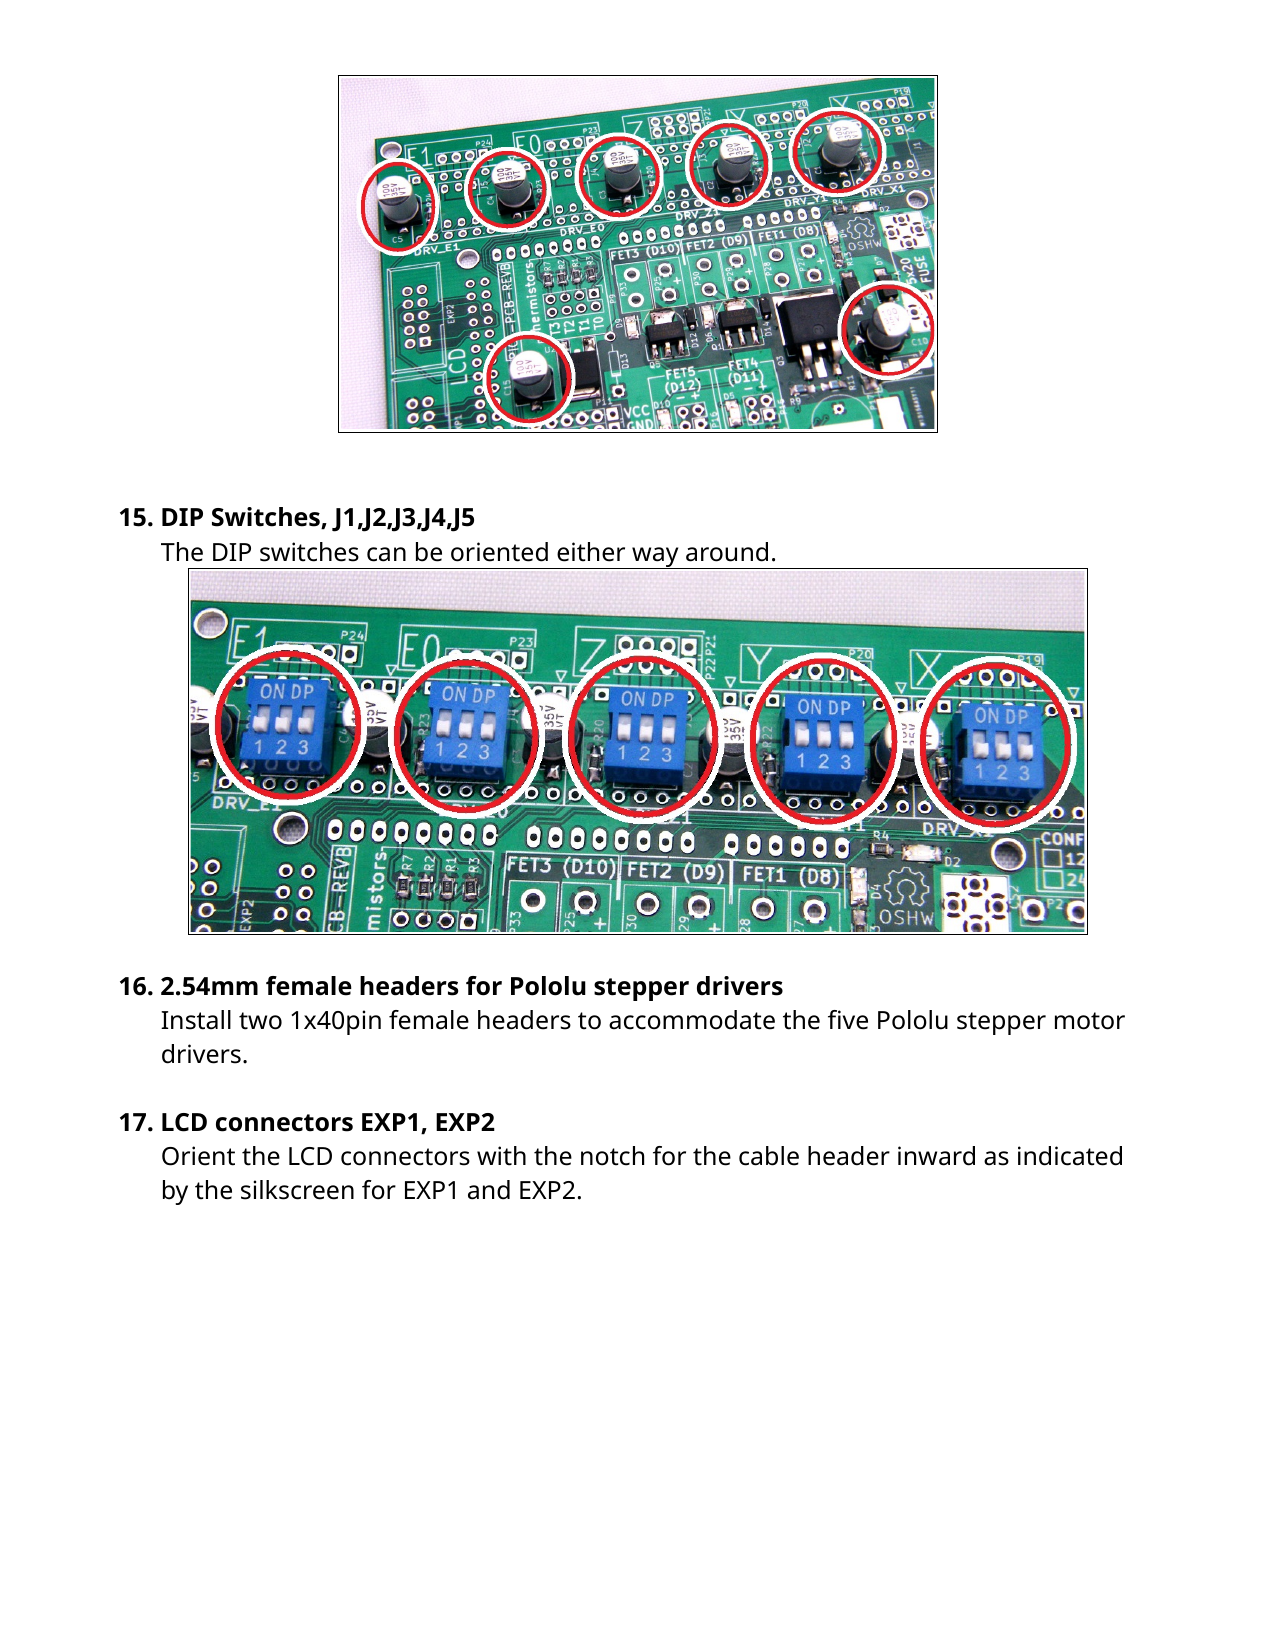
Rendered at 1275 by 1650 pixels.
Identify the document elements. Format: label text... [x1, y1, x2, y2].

text Install two 1x40pin female headers to accommodate the five Pololu stepper motor drivers. [161, 1002, 1157, 1071]
text 15. DIP Switches, J1,J2,J3,J4,J5 [118, 500, 1157, 534]
picture [190, 571, 1085, 932]
text Orient the LCD connectors with the notch for the cable header inward as indicated by the silkscreen for EXP1 and EXP2. [161, 1139, 1157, 1207]
text 16. 2.54mm female headers for Pololu stepper drivers [118, 968, 1157, 1002]
text 17. LCD connectors EXP1, EXP2 [118, 1104, 1157, 1139]
picture [340, 78, 935, 429]
text The DIP switches can be oriented either way around. [161, 534, 1157, 568]
